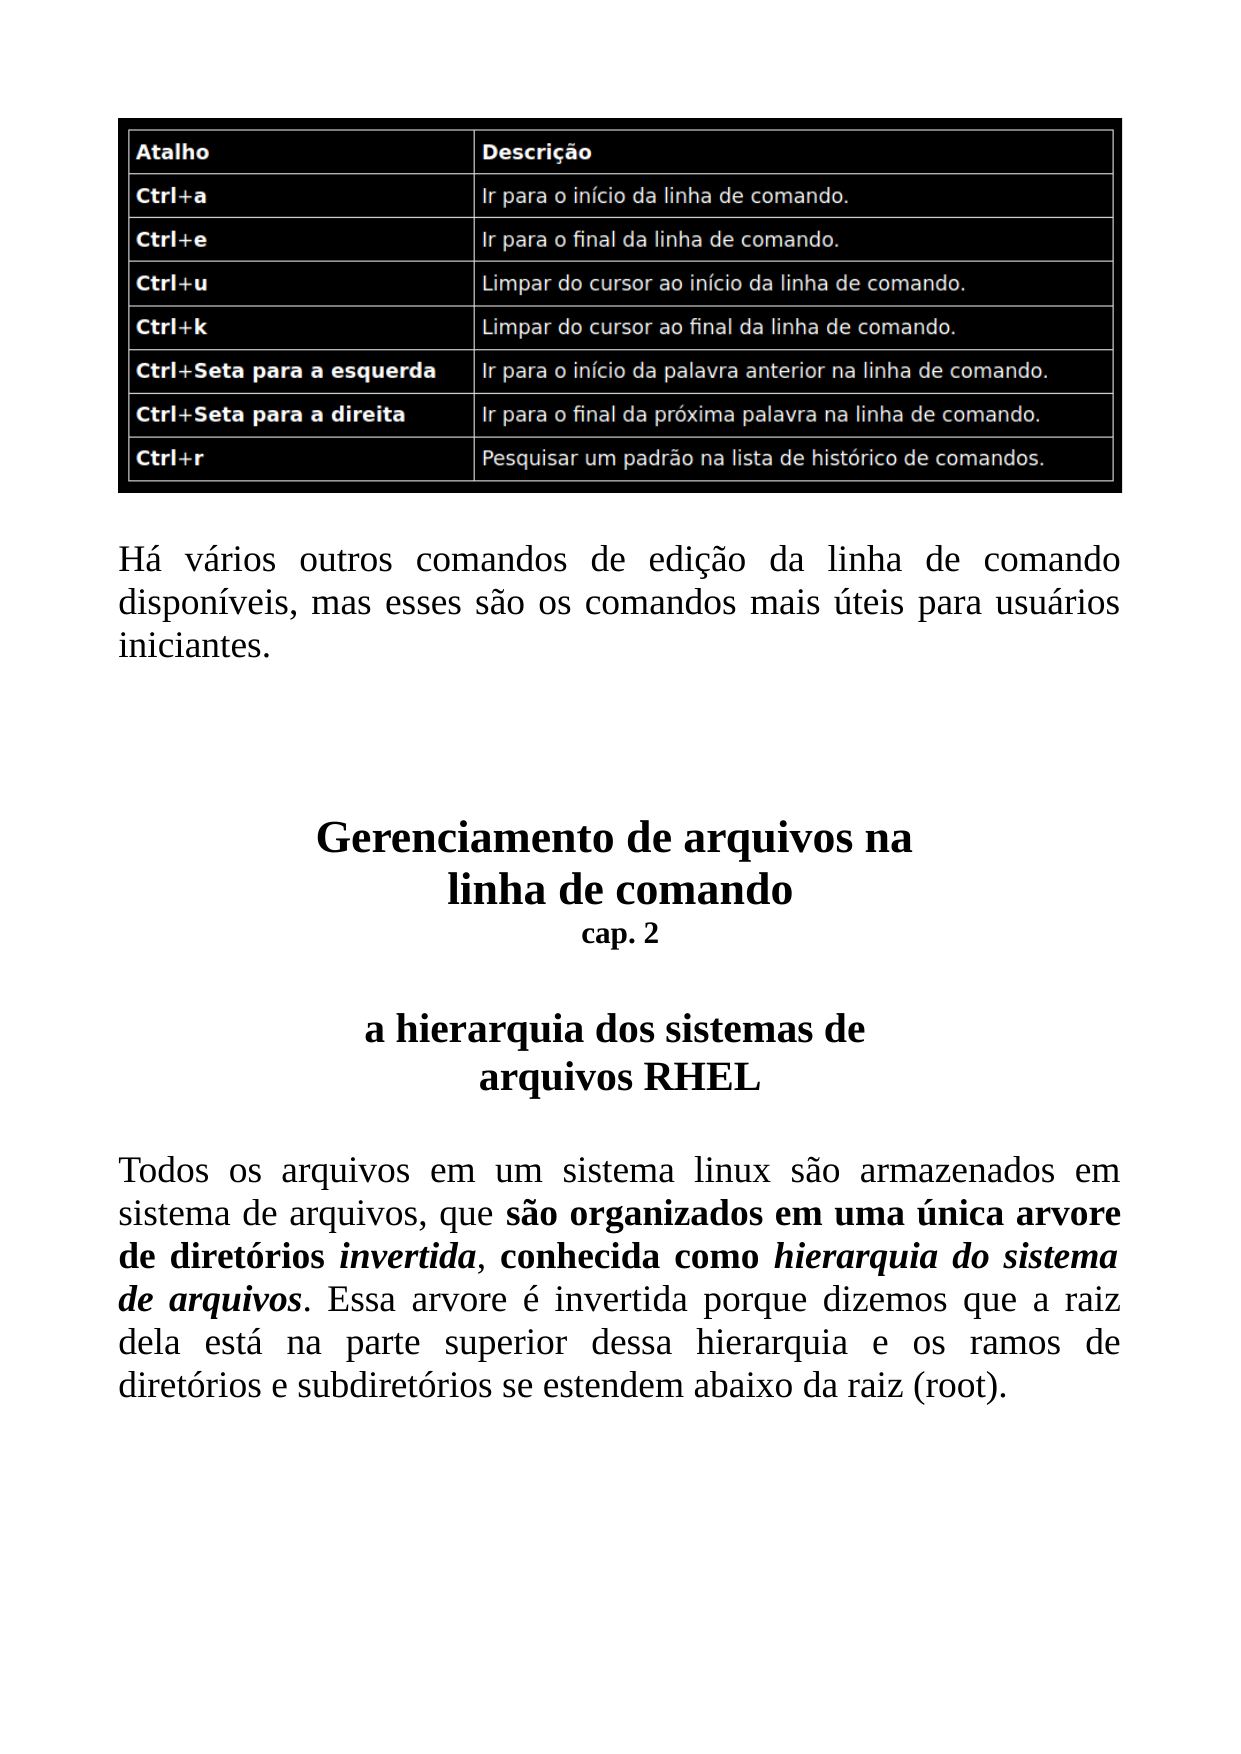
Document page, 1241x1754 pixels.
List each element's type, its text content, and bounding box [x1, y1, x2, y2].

text Há vários outros comandos de edição da linha de comando disponíveis, mas esses são os comandos mais úteis para usuários iniciantes. [118, 536, 1122, 666]
text arquivos RHEL [118, 1051, 1122, 1099]
text a hierarquia dos sistemas de [118, 1003, 1122, 1051]
text Gerenciamento de arquivos na [118, 809, 1122, 862]
picture [118, 118, 1123, 493]
text cap. 2 [118, 915, 1122, 951]
text Todos os arquivos em um sistema linux são armazenados em sistema de arquivos, que são organizados em uma única arvore de diretórios invertida, conhecida como hierarquia do sistema de arquivos. Essa arvore é invertida porque dizemos que a raiz dela está na parte superior dessa hierarquia e os ramos de diretórios e subdiretórios se estendem abaixo da raiz (root). [118, 1147, 1122, 1406]
text linha de comando [118, 862, 1122, 915]
